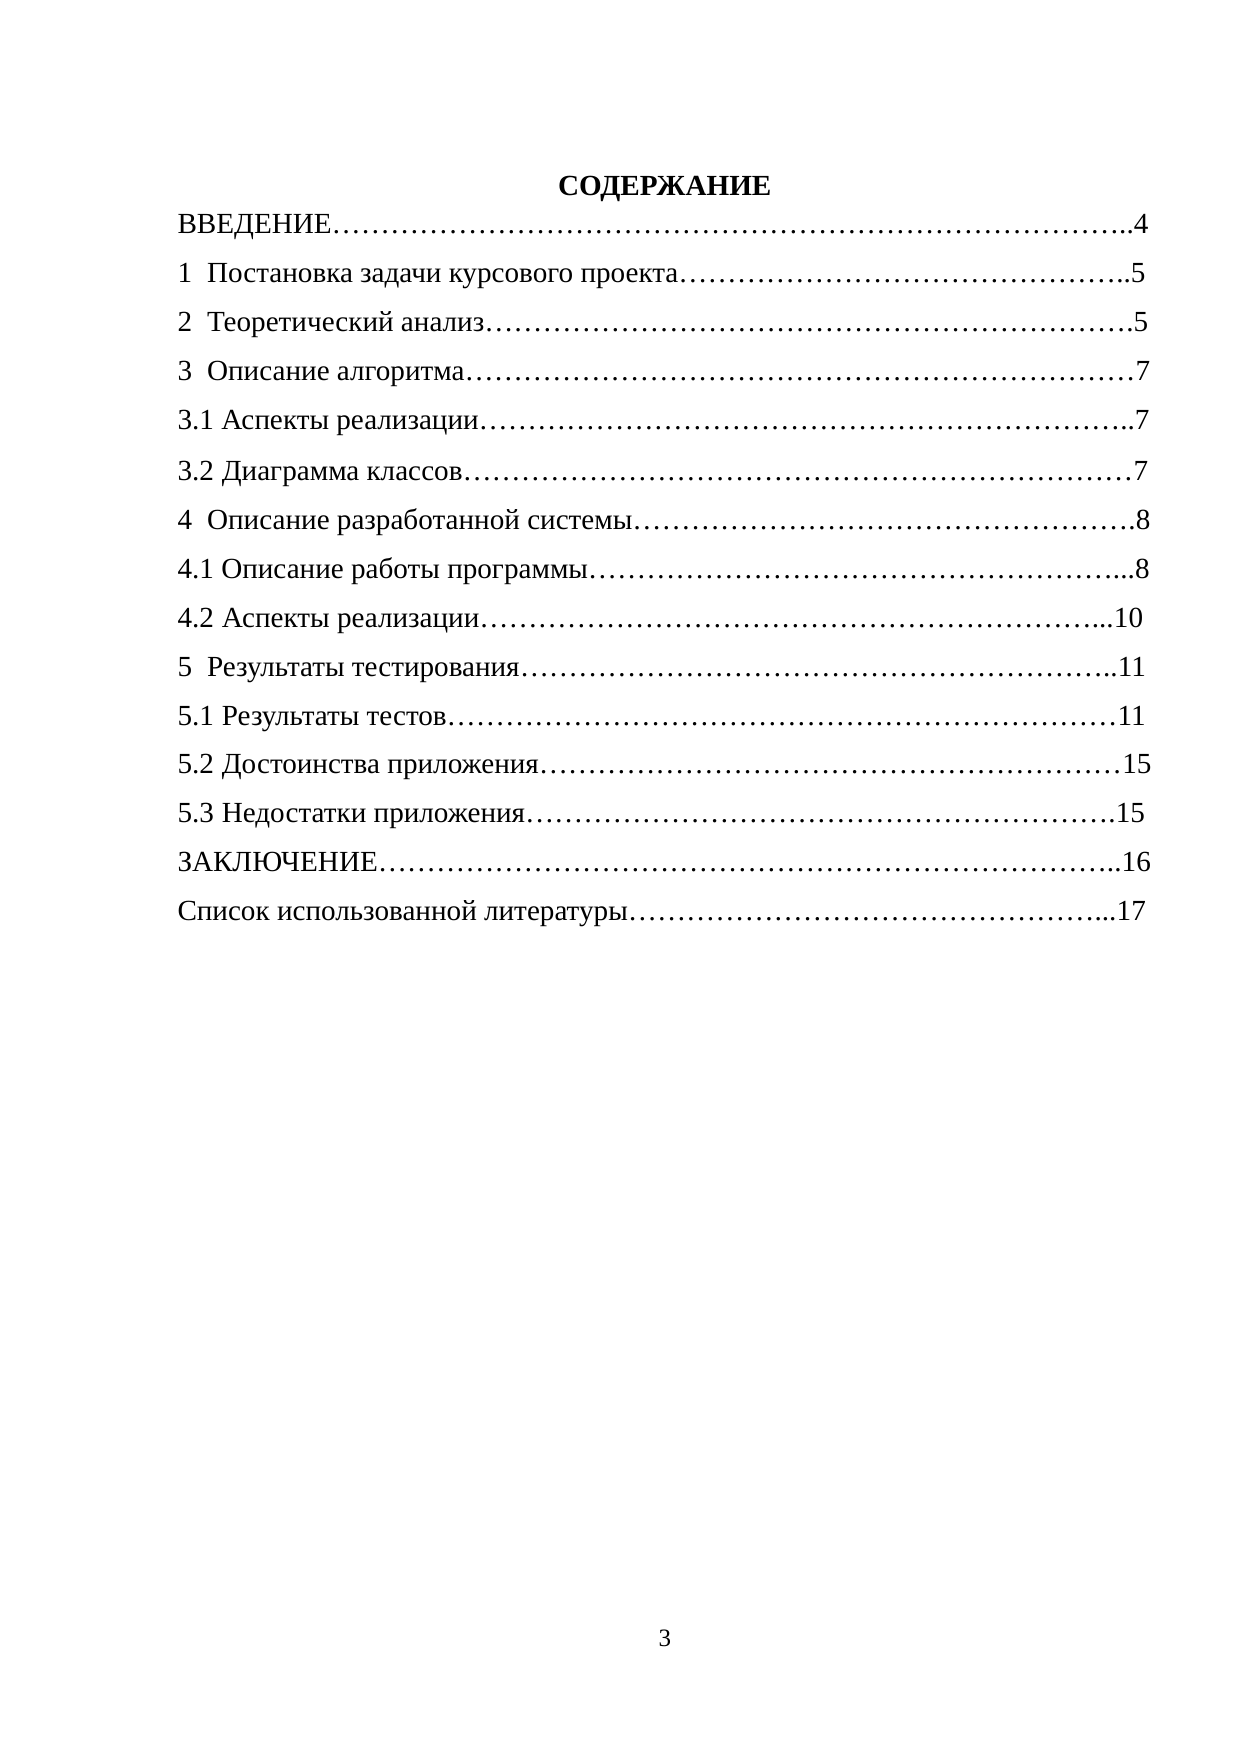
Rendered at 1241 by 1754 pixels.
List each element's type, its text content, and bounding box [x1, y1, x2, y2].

text ЗАКЛЮЧЕНИЕ…………………………………………………………………..16 [177, 844, 1152, 878]
text Список использованной литературы…………………………………………...17 [177, 893, 1152, 927]
text 2 Теоретический анализ………………………………………………………….5 [177, 304, 1152, 338]
text 3.1 Аспекты реализации…………………………………………………………..7 [177, 402, 1152, 436]
text 1 Постановка задачи курсового проекта………………………………………..5 [177, 256, 1152, 289]
text 5 Результаты тестирования……………………………………………………..11 [177, 649, 1152, 682]
subtitle СОДЕРЖАНИЕ [177, 168, 1152, 202]
text 5.3 Недостатки приложения…………………………………………………….15 [177, 796, 1152, 829]
text 5.2 Достоинства приложения……………………………………………………15 [177, 747, 1152, 780]
text 3 Описание алгоритма……………………………………………………………7 [177, 353, 1152, 387]
text ВВЕДЕНИЕ………………………………………………………………………..4 [177, 207, 1152, 240]
text 3.2 Диаграмма классов……………………………………………………………7 [177, 453, 1152, 486]
text 4.2 Аспекты реализации………………………………………………………...10 [177, 600, 1152, 633]
text 4.1 Описание работы программы………………………………………………...8 [177, 551, 1152, 584]
text 4 Описание разработанной системы…………………………………………….8 [177, 502, 1152, 535]
text 5.1 Результаты тестов……………………………………………………………11 [177, 698, 1152, 731]
